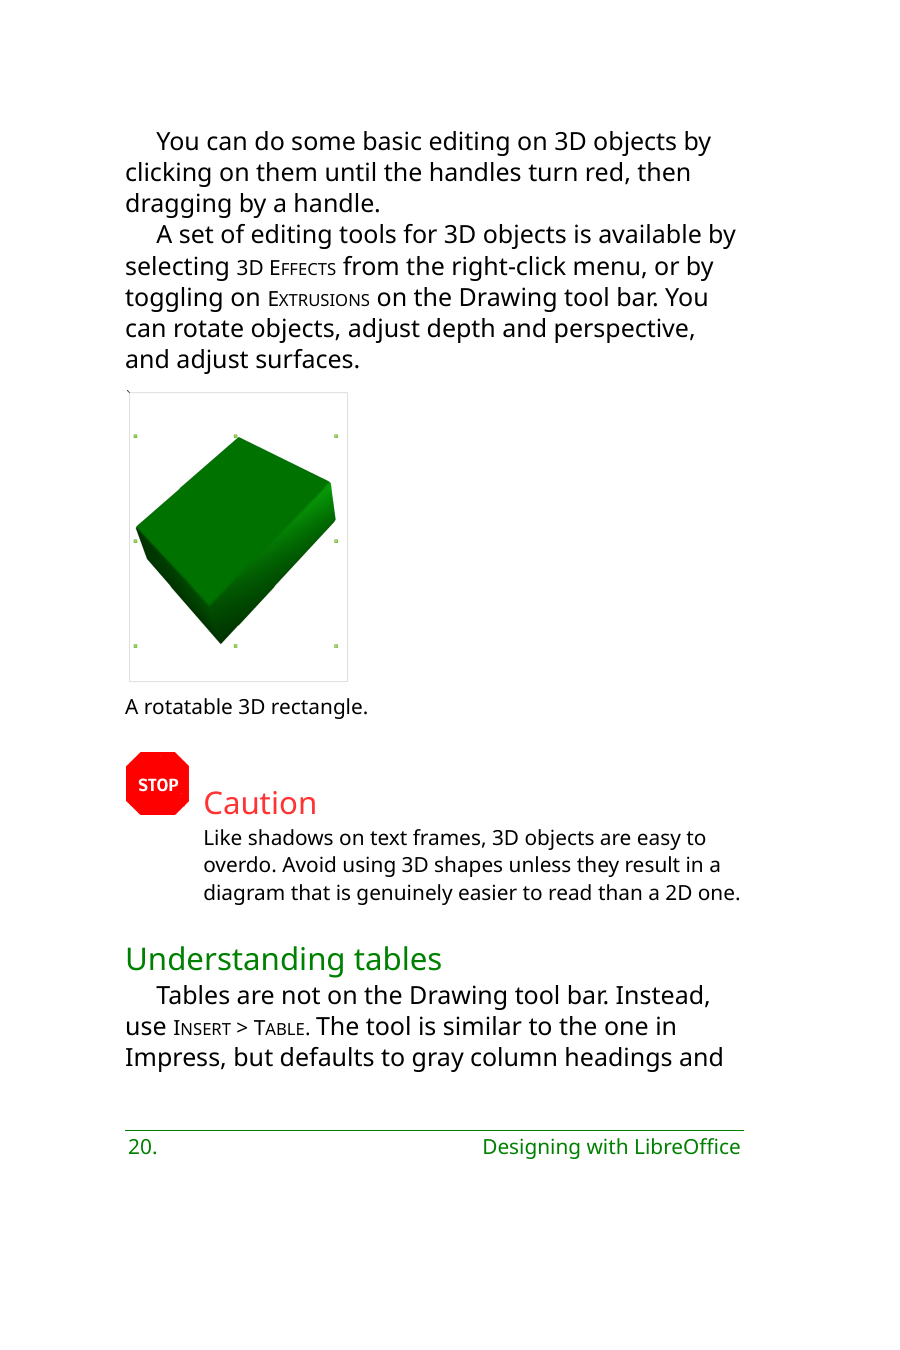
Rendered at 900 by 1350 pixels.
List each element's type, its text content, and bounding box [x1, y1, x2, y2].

text You can do some basic editing on 3D objects by clicking on them until the handles turn red, then dragging by a handle. [125, 125, 744, 219]
table_header [125, 391, 744, 685]
text Tables are not on the Drawing tool bar. Instead, use Insert > Table. The tool is similar to the one in Impress, but defaults to gray column headings and [125, 979, 744, 1073]
list Caution [125, 751, 744, 824]
picture [125, 390, 350, 684]
subtitle Understanding tables [125, 937, 744, 979]
text A set of editing tools for 3D objects is available by selecting 3D Effects from the right-click menu, or by toggling on Extrusions on the Drawing tool bar. You can rotate objects, adjust depth and perspective, and adjust surfaces. [125, 219, 744, 375]
table_cell A rotatable 3D rectangle. [125, 685, 744, 720]
picture [126, 752, 189, 815]
text Like shadows on text frames, 3D objects are easy to overdo. Avoid using 3D shapes unless they result in a diagram that is genuinely easier to read than a 2D one. [203, 824, 744, 905]
